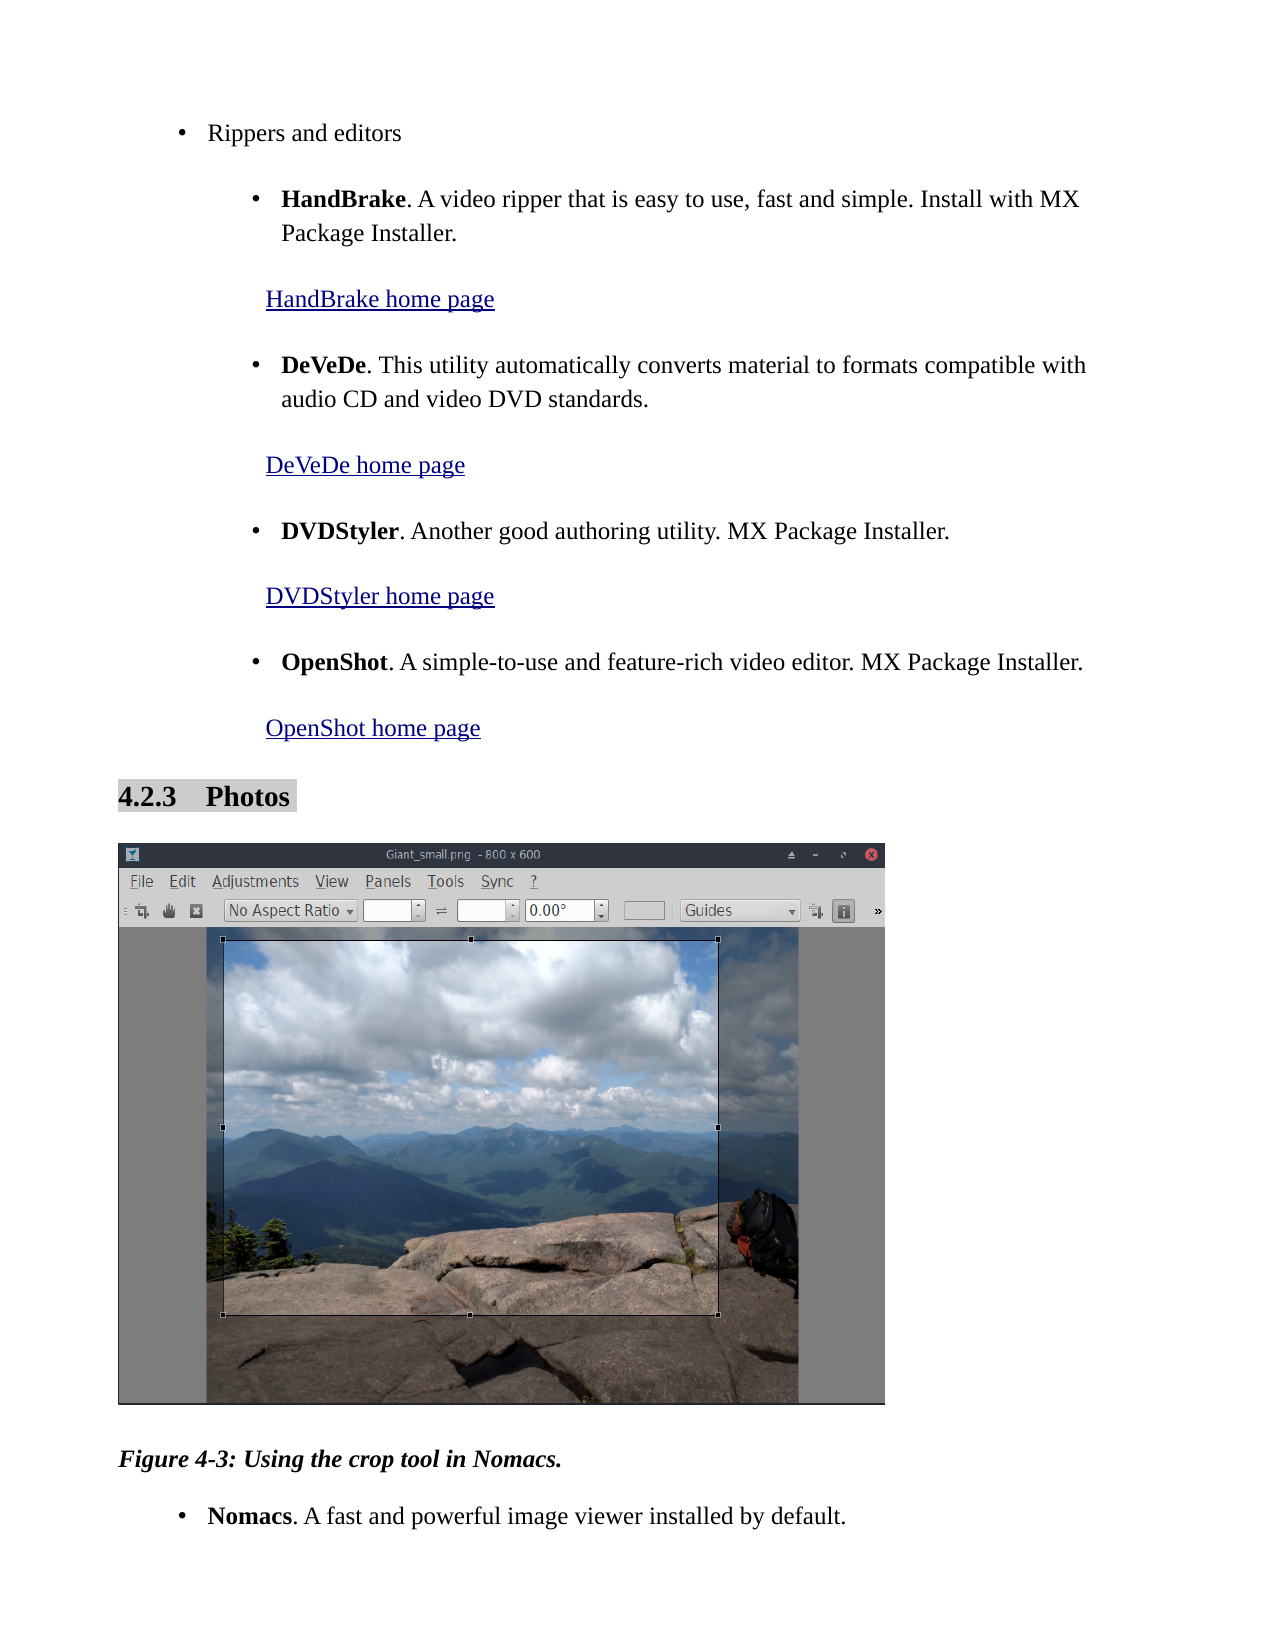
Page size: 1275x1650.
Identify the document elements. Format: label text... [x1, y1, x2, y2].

list Nomacs. A fast and powerful image viewer installed by default. [178, 1501, 1141, 1530]
list DeVeDe home page [236, 450, 1157, 479]
text Figure 4-3: Using the crop tool in Nomacs. [118, 1444, 1157, 1473]
list DVDStyler home page [236, 581, 1157, 610]
list HandBrake home page [236, 284, 1157, 313]
list OpenShot home page [236, 713, 1157, 742]
picture [118, 843, 885, 1405]
list DVDStyler. Another good authoring utility. MX Package Installer. [252, 516, 1141, 544]
subtitle 4.2.3 Photos [297, 779, 1157, 812]
list HandBrake. A video ripper that is easy to use, fast and simple. Install with MX Package Installer. [252, 184, 1141, 247]
list OpenShot. A simple-to-use and feature-rich video editor. MX Package Installer. [252, 647, 1141, 676]
list DeVeDe. This utility automatically converts material to formats compatible with audio CD and video DVD standards. [252, 350, 1141, 413]
list Rippers and editors [178, 118, 1141, 147]
